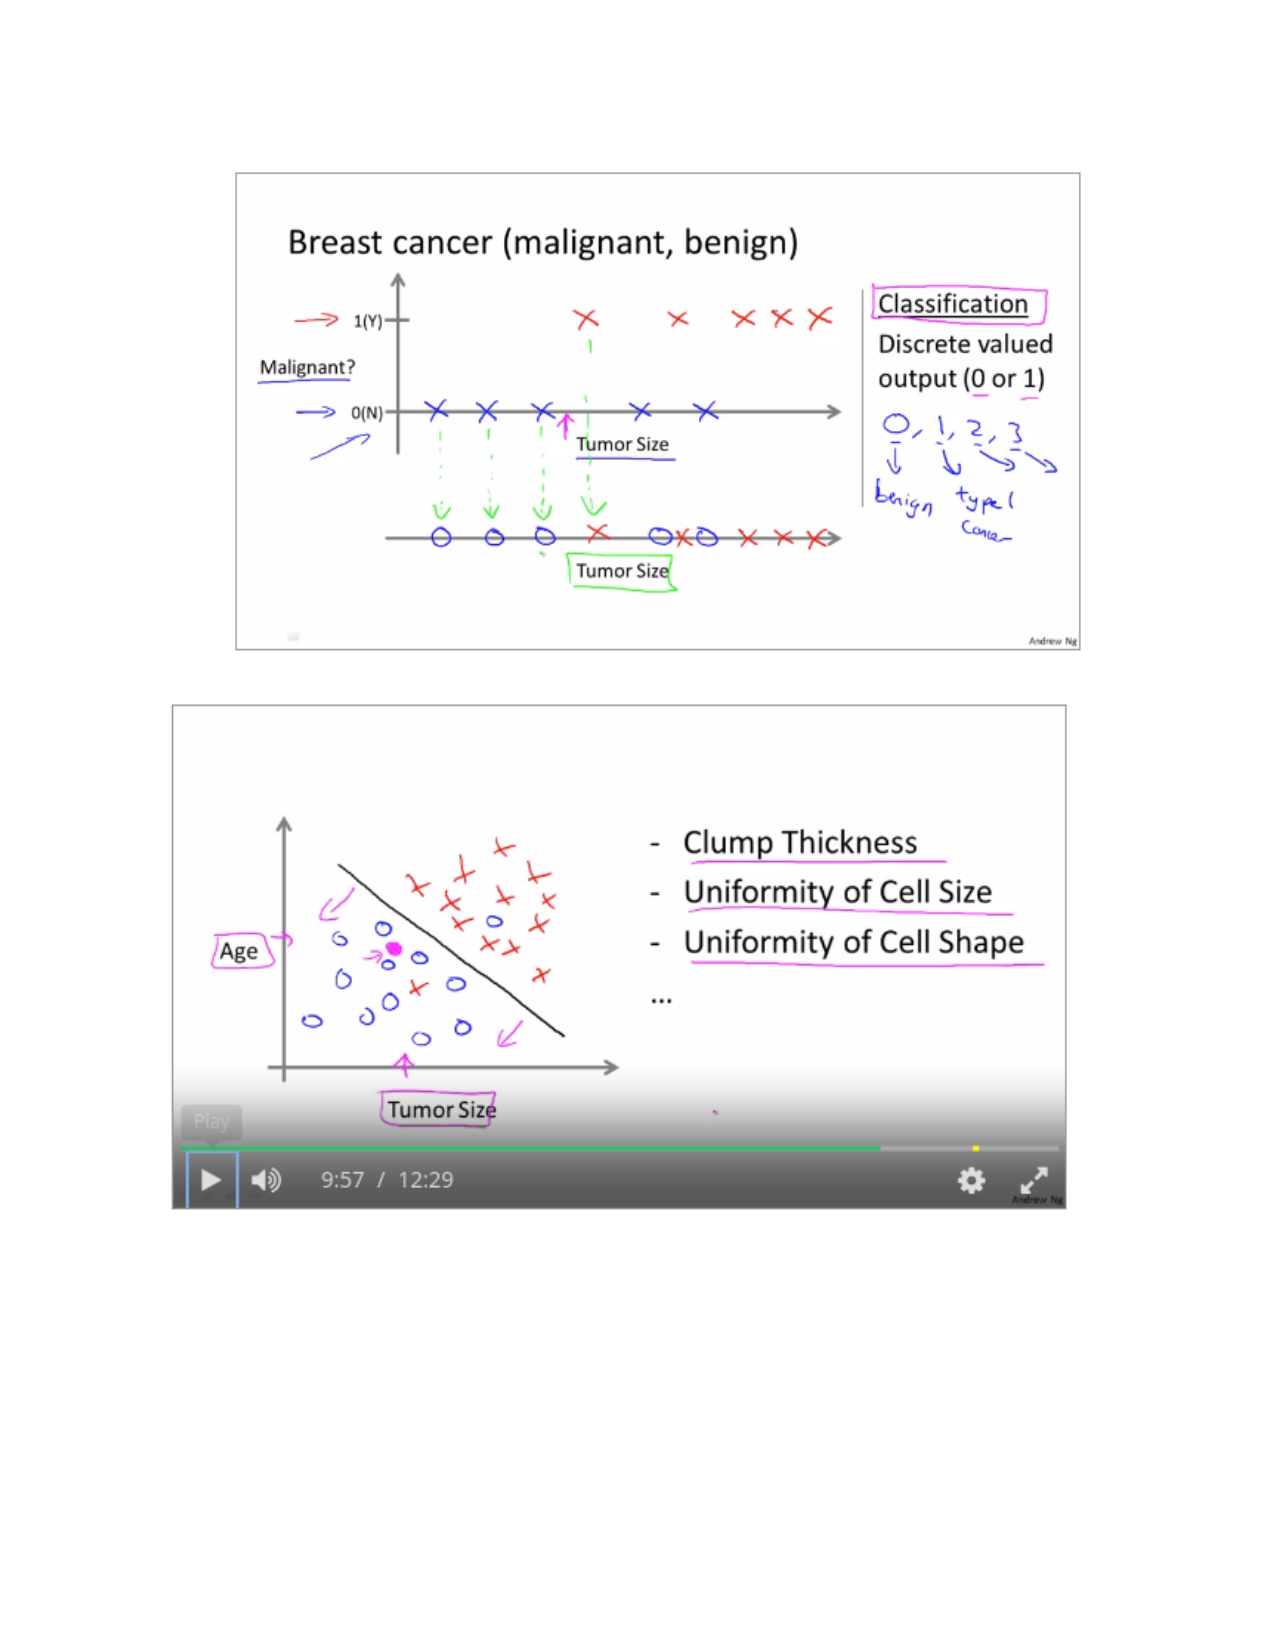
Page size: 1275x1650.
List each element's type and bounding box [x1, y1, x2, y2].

picture [206, 149, 1134, 658]
picture [147, 686, 1128, 1241]
